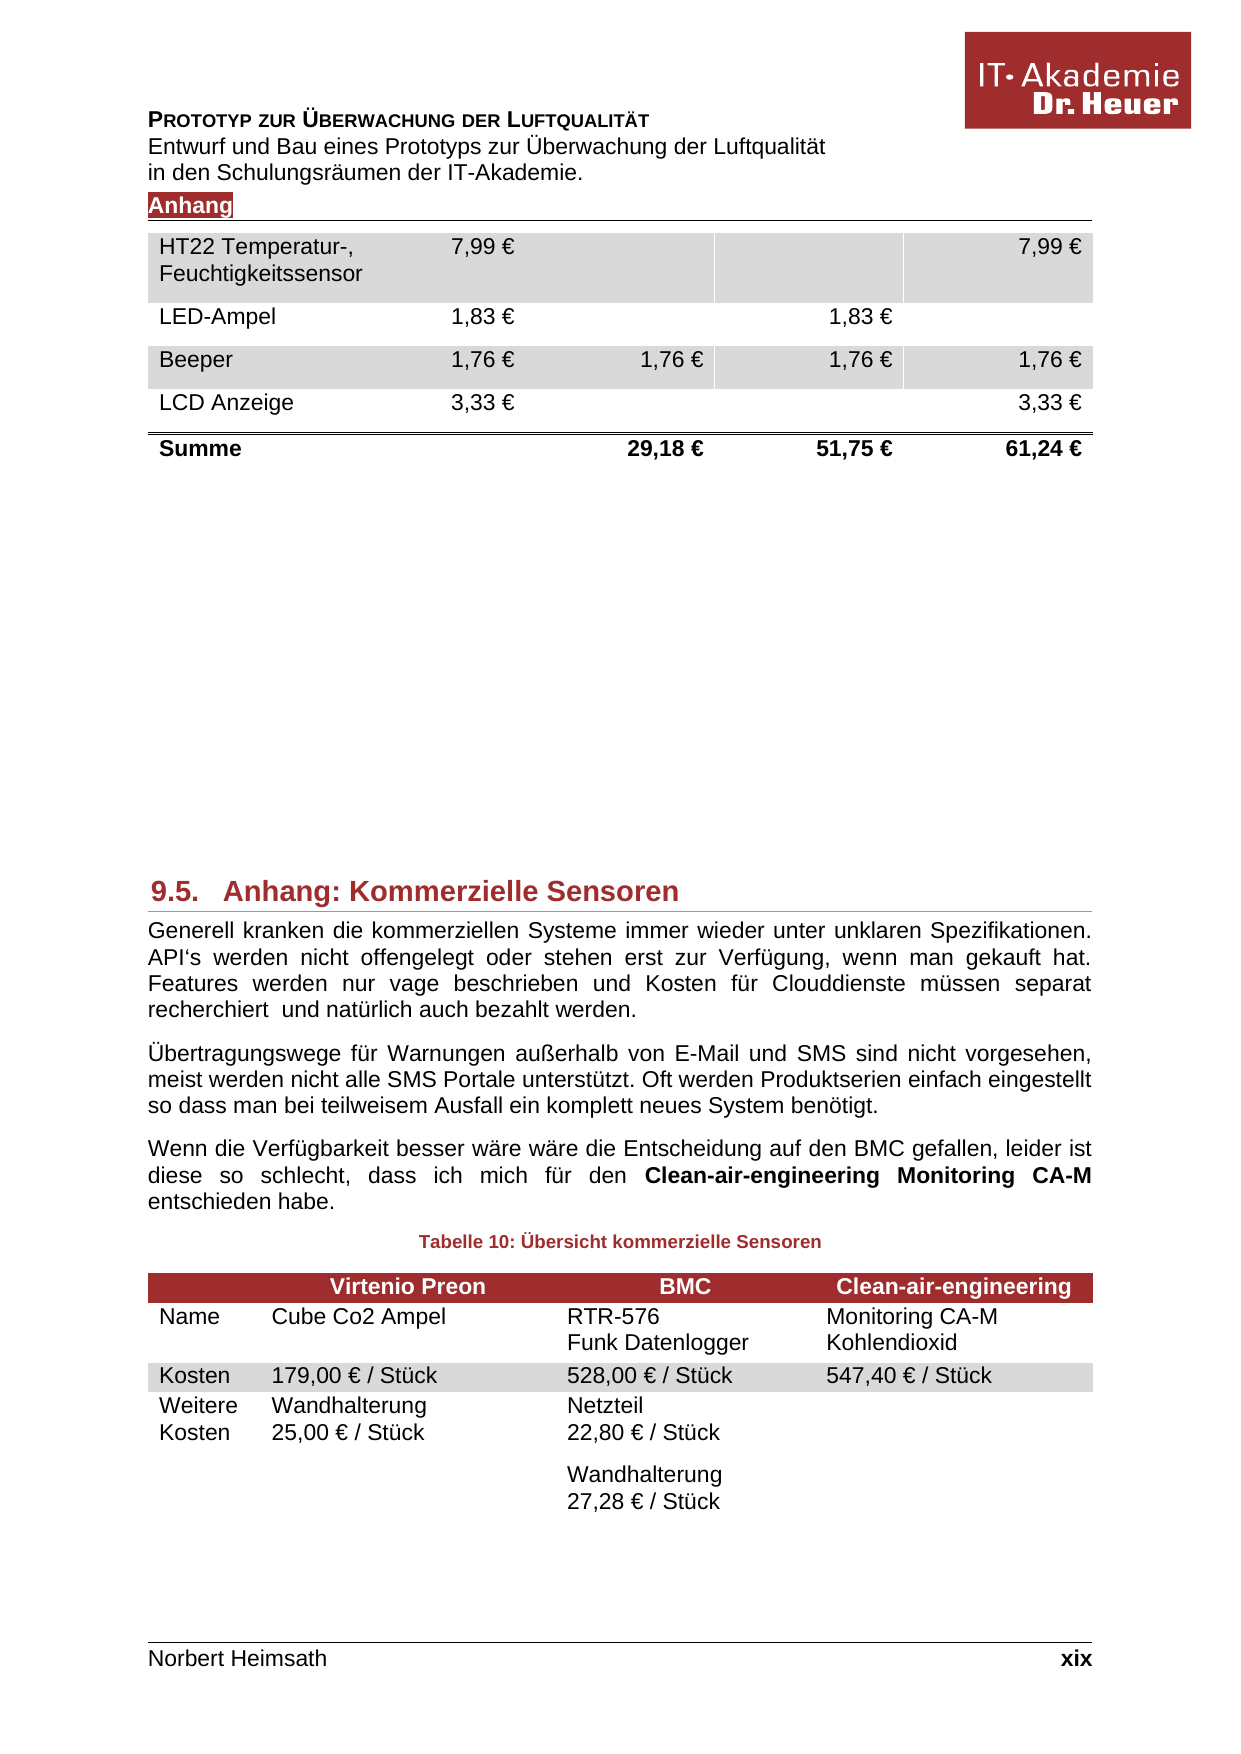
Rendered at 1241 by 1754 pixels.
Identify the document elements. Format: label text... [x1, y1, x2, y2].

table_cell 179,00 € / Stück [260, 1363, 556, 1392]
text Tabelle 10: Übersicht kommerzielle Sensoren [148, 1231, 1092, 1252]
table_cell Wandhalterung 25,00 € / Stück [260, 1392, 556, 1522]
table_cell HT22 Temperatur-, Feuchtigkeitssensor [148, 233, 413, 303]
text Übertragungswege für Warnungen außerhalb von E-Mail und SMS sind nicht vorgesehen, meist werden nicht alle SMS Portale unterstützt. Oft werden Produktserien einfach eingestellt so dass man bei teilweisem Ausfall ein komplett neues System benötigt. [148, 1039, 1092, 1118]
table_cell 3,33 € [904, 389, 1093, 432]
table_cell [715, 389, 903, 432]
table_cell 1,76 € [526, 346, 714, 389]
table_cell Netzteil 22,80 € / Stück Wandhalterung 27,28 € / Stück [556, 1392, 815, 1522]
table_header [148, 1273, 260, 1303]
table_cell 1,76 € [715, 346, 903, 389]
table_cell Monitoring CA-M Kohlendioxid [815, 1303, 1093, 1362]
table_cell 51,75 € [715, 435, 903, 478]
table_header Virtenio Preon [260, 1273, 556, 1303]
table_cell 1,76 € [904, 346, 1093, 389]
table_cell 1,76 € [413, 346, 526, 389]
table_header Clean-air-engineering [815, 1273, 1093, 1303]
table_cell Name [148, 1303, 260, 1362]
table_cell LCD Anzeige [148, 389, 413, 432]
table_cell 1,83 € [413, 303, 526, 346]
table_cell [413, 435, 526, 478]
table_cell 547,40 € / Stück [815, 1363, 1093, 1392]
table_cell 7,99 € [904, 233, 1093, 303]
table_header BMC [556, 1273, 815, 1303]
table_cell Cube Co2 Ampel [260, 1303, 556, 1362]
subtitle Anhang: Kommerzielle Sensoren [148, 871, 1092, 911]
table_cell Kosten [148, 1363, 260, 1392]
table_cell 7,99 € [413, 233, 526, 303]
table_cell [815, 1392, 1093, 1522]
table_cell Beeper [148, 346, 413, 389]
table_cell LED-Ampel [148, 303, 413, 346]
table_cell [526, 233, 714, 303]
table_cell 528,00 € / Stück [556, 1363, 815, 1392]
table_cell 29,18 € [526, 435, 714, 478]
table_cell [904, 303, 1093, 346]
table_cell [715, 233, 903, 303]
table_cell RTR-576 Funk Datenlogger [556, 1303, 815, 1362]
table_cell [526, 303, 714, 346]
text Wenn die Verfügbarkeit besser wäre wäre die Entscheidung auf den BMC gefallen, leider ist diese so schlecht, dass ich mich für den Clean-air-engineering Monitoring CA-M entschieden habe. [148, 1135, 1092, 1214]
table_cell Summe [148, 435, 413, 478]
text Generell kranken die kommerziellen Systeme immer wieder unter unklaren Spezifikationen. API‘s werden nicht offengelegt oder stehen erst zur Verfügung, wenn man gekauft hat. Features werden nur vage beschrieben und Kosten für Clouddienste müssen separat recherchiert und natürlich auch bezahlt werden. [148, 917, 1092, 1023]
table_cell Weitere Kosten [148, 1392, 260, 1522]
table_cell 1,83 € [715, 303, 903, 346]
table_cell [526, 389, 714, 432]
table_cell 61,24 € [904, 435, 1093, 478]
table_cell 3,33 € [413, 389, 526, 432]
